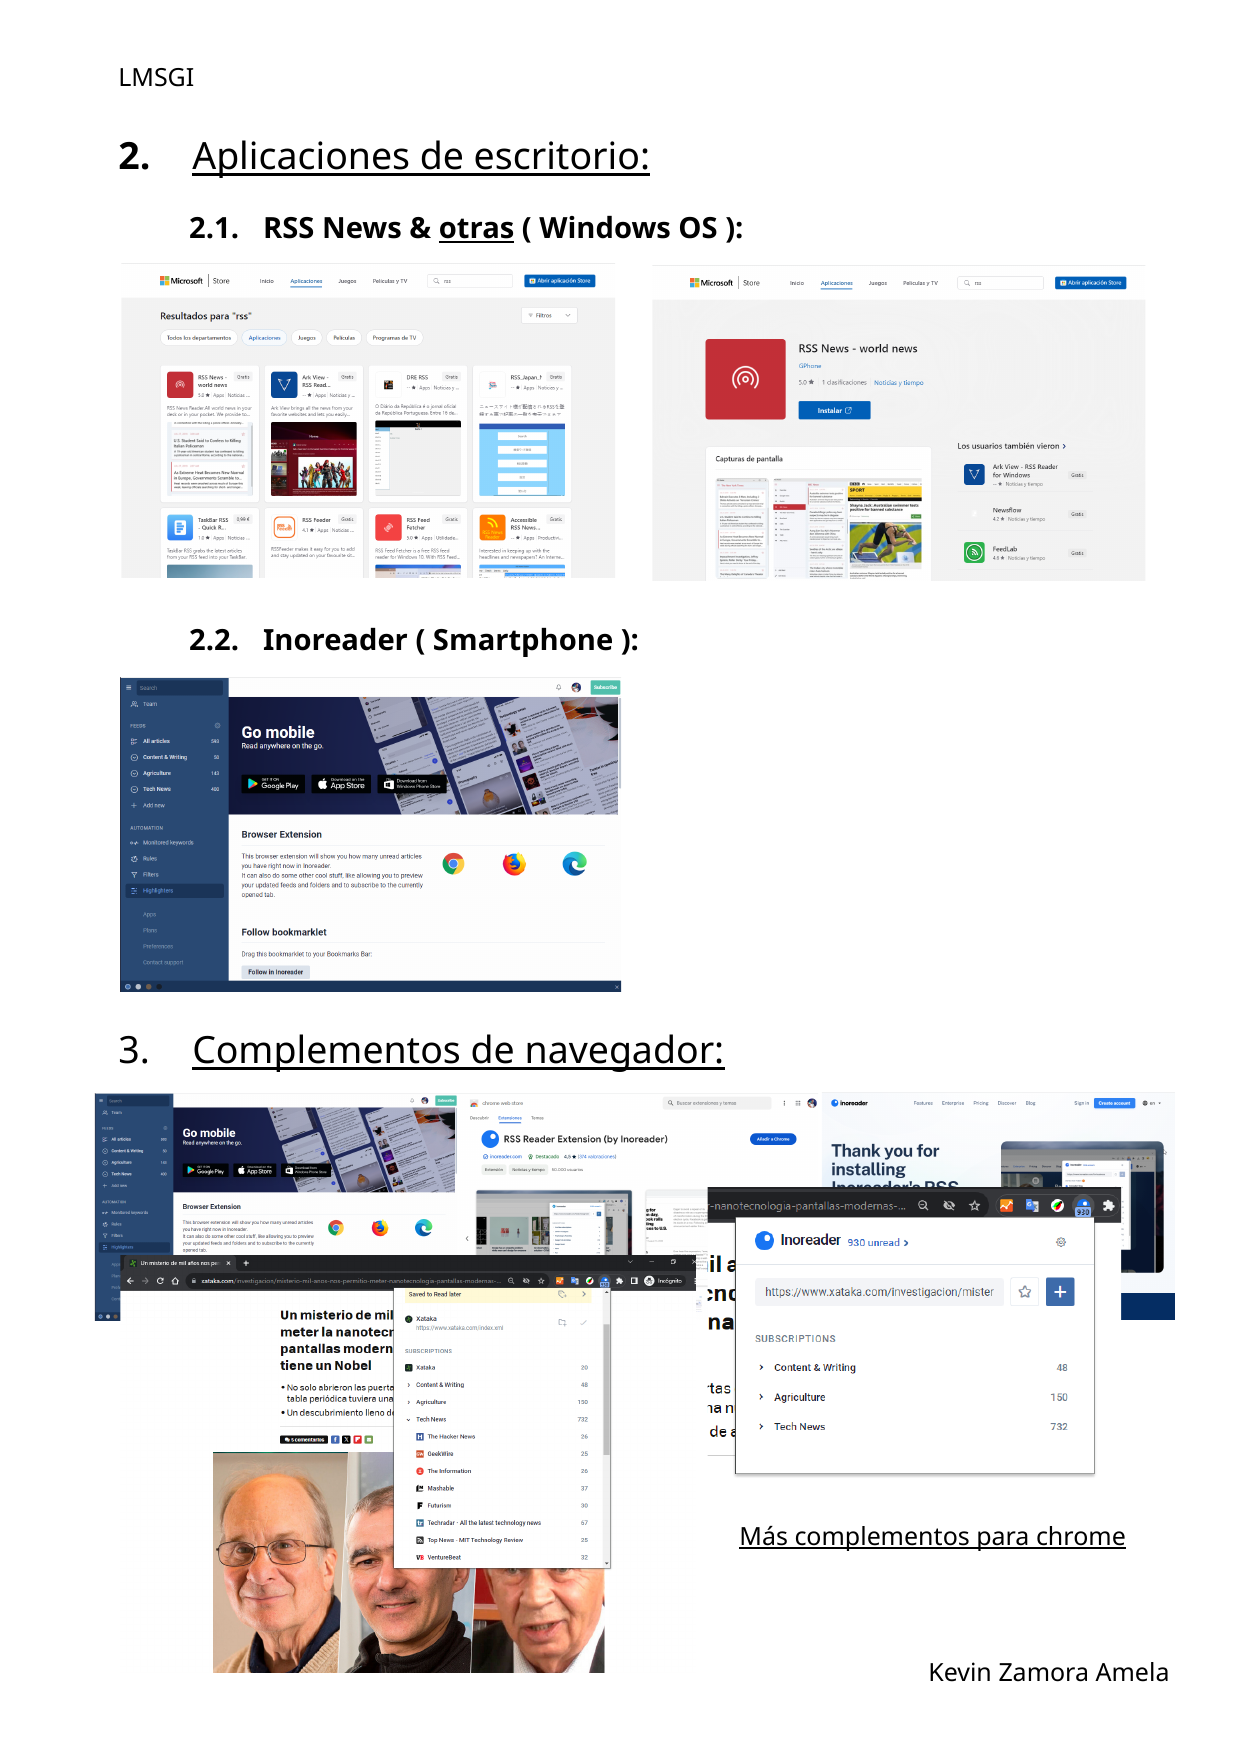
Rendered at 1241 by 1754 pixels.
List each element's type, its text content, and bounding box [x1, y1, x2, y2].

picture [120, 677, 622, 992]
subtitle RSS News & otras ( Windows OS ): [189, 208, 1169, 247]
picture [94, 1092, 1175, 1673]
subtitle Complementos de navegador: [118, 1024, 1169, 1075]
picture [121, 263, 616, 578]
subtitle Inoreader ( Smartphone ): [189, 619, 1169, 659]
picture [652, 265, 1146, 581]
text Más complementos para chrome [696, 1490, 1169, 1553]
subtitle Aplicaciones de escritorio: [118, 130, 1169, 181]
